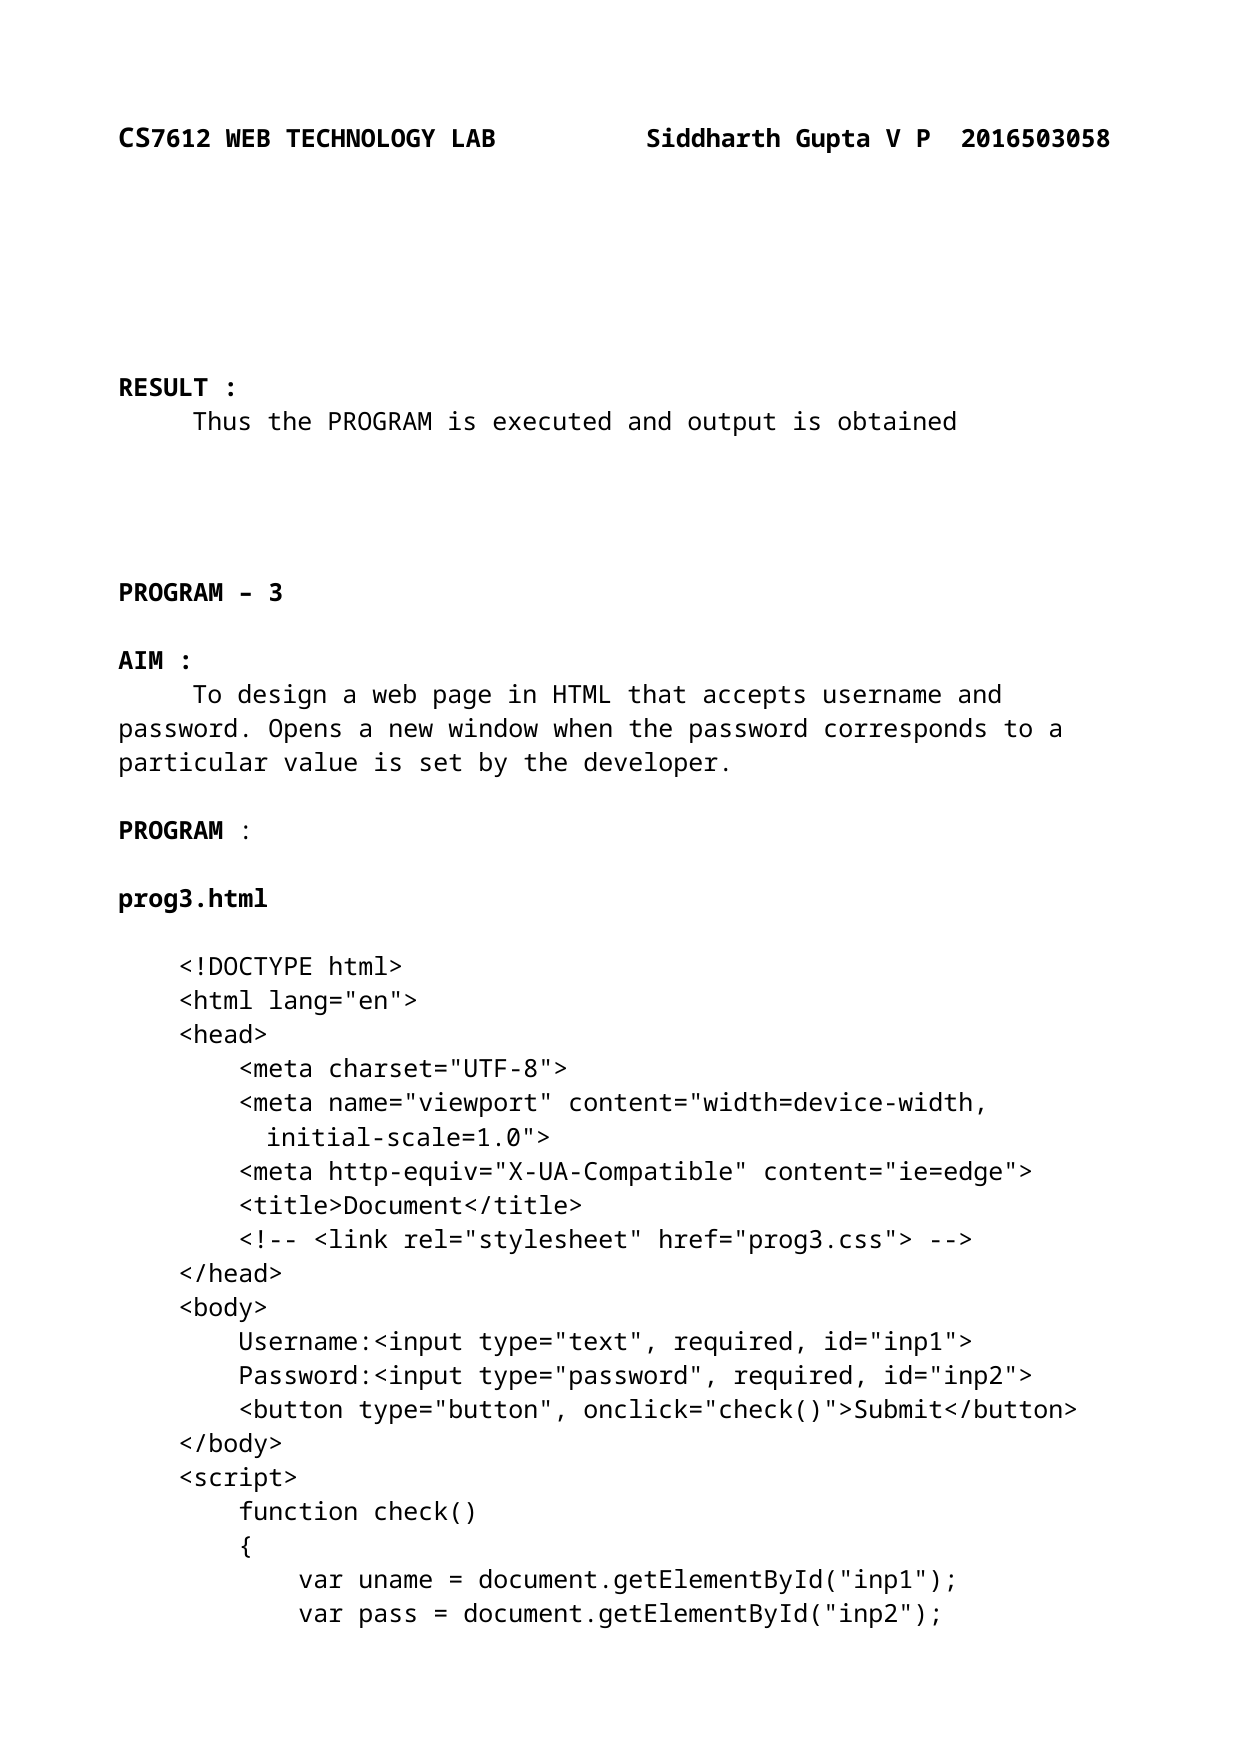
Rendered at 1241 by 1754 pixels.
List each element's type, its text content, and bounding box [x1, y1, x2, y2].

text function check() [118, 1494, 1122, 1528]
text Username:<input type="text", required, id="inp1"> [118, 1323, 1122, 1358]
text <meta charset="UTF-8"> [118, 1051, 1122, 1085]
text <title>Document</title> [118, 1187, 1122, 1221]
text </body> [118, 1426, 1122, 1460]
text <button type="button", onclick="check()">Submit</button> [118, 1392, 1122, 1426]
text <script> [118, 1460, 1122, 1494]
text <!DOCTYPE html> [118, 949, 1122, 983]
text var uname = document.getElementById("inp1"); [118, 1562, 1122, 1596]
text </head> [118, 1255, 1122, 1289]
text RESULT : [118, 370, 1122, 404]
text <head> [118, 1017, 1122, 1051]
text { [118, 1528, 1122, 1562]
text <body> [118, 1289, 1122, 1323]
text var pass = document.getElementById("inp2"); [118, 1596, 1122, 1630]
text <meta http-equiv="X-UA-Compatible" content="ie=edge"> [118, 1153, 1122, 1187]
text <html lang="en"> [118, 983, 1122, 1017]
text PROGRAM – 3 [118, 574, 1122, 608]
text prog3.html [118, 881, 1122, 915]
text Password:<input type="password", required, id="inp2"> [118, 1358, 1122, 1392]
text <meta name="viewport" content="width=device-width, initial-scale=1.0"> [118, 1085, 1122, 1153]
text Thus the PROGRAM is executed and output is obtained [118, 404, 1122, 438]
text <!-- <link rel="stylesheet" href="prog3.css"> --> [118, 1221, 1122, 1255]
text AIM : [118, 642, 1122, 676]
text To design a web page in HTML that accepts username and password. Opens a new window when the password corresponds to a particular value is set by the developer. [118, 676, 1122, 778]
text PROGRAM : [118, 813, 1122, 847]
